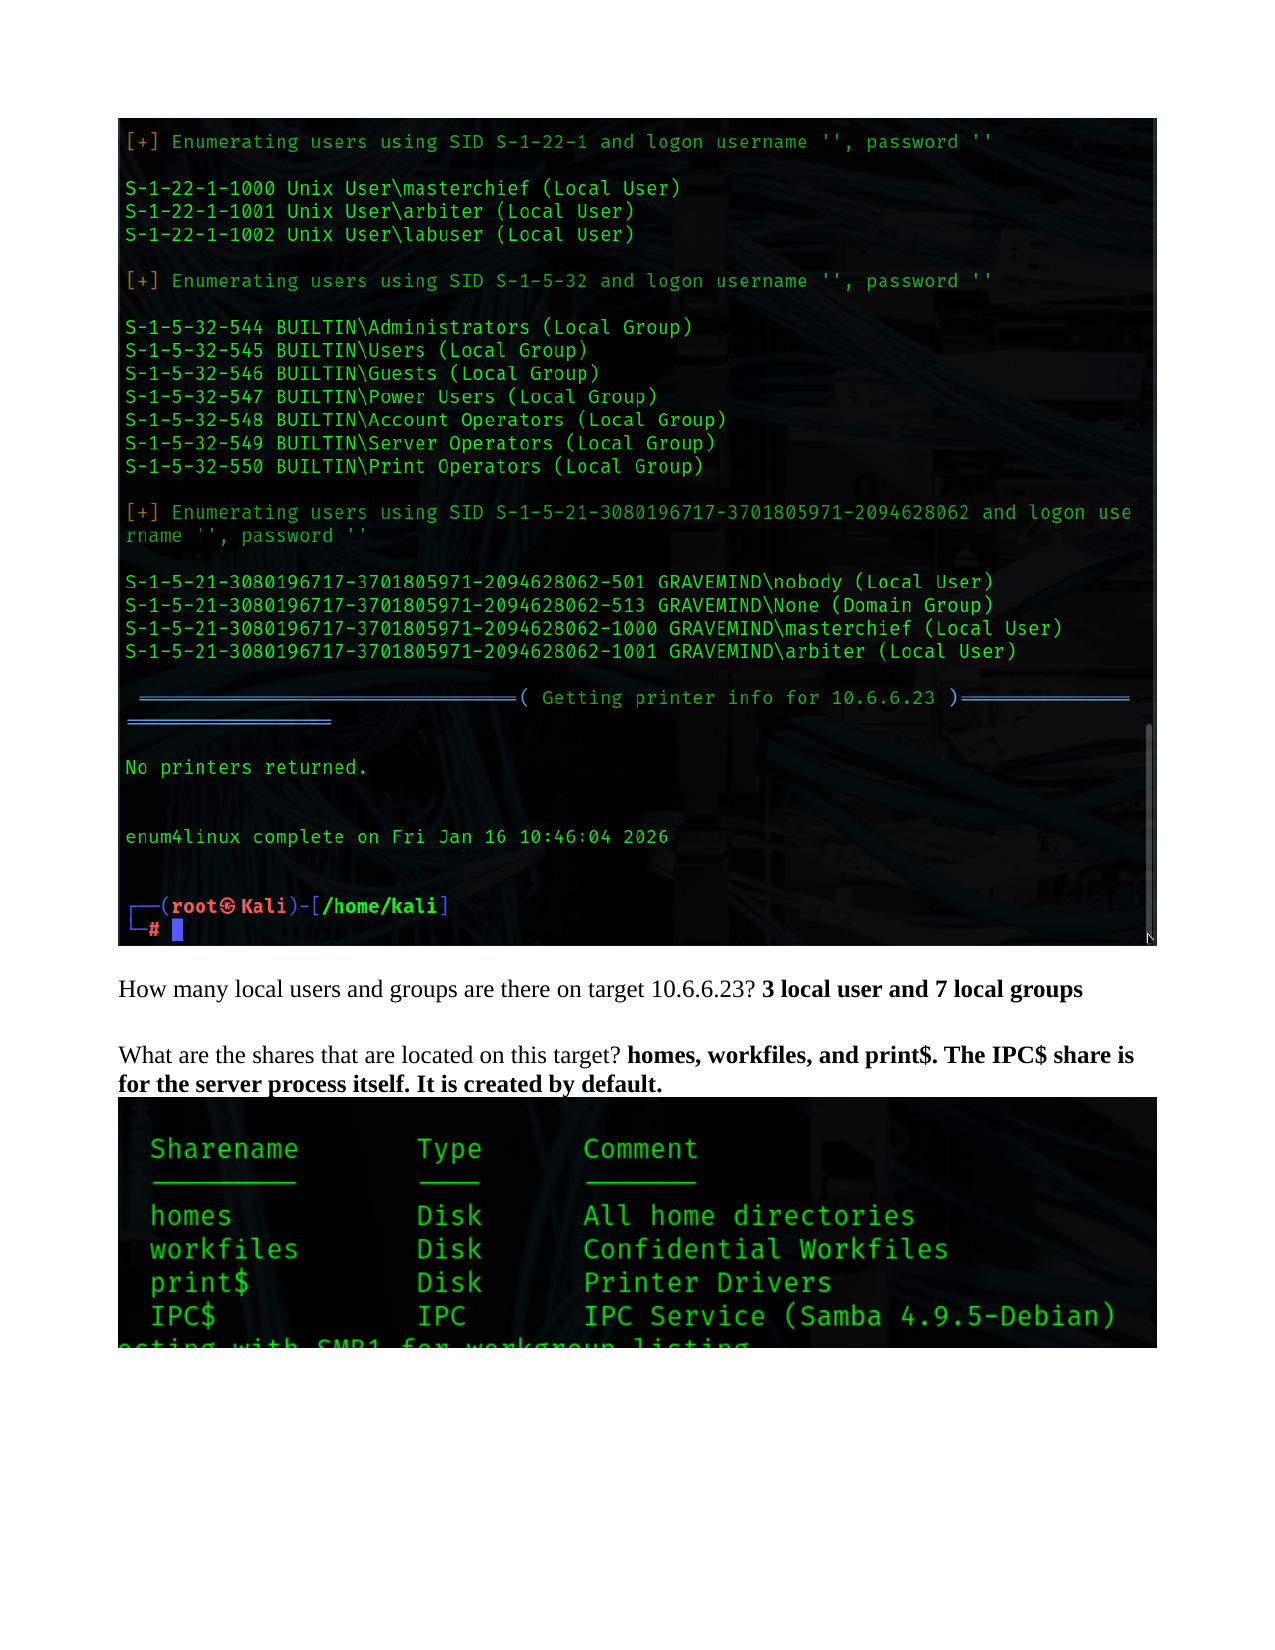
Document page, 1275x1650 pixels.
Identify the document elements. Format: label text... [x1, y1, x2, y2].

text What are the shares that are located on this target? homes, workfiles, and print$. The IPC$ share is for the server process itself. It is created by default. [118, 1040, 1157, 1097]
picture [118, 1097, 1157, 1348]
text How many local users and groups are there on target 10.6.6.23? 3 local user and 7 local groups [118, 974, 1157, 1003]
picture [118, 118, 1157, 946]
